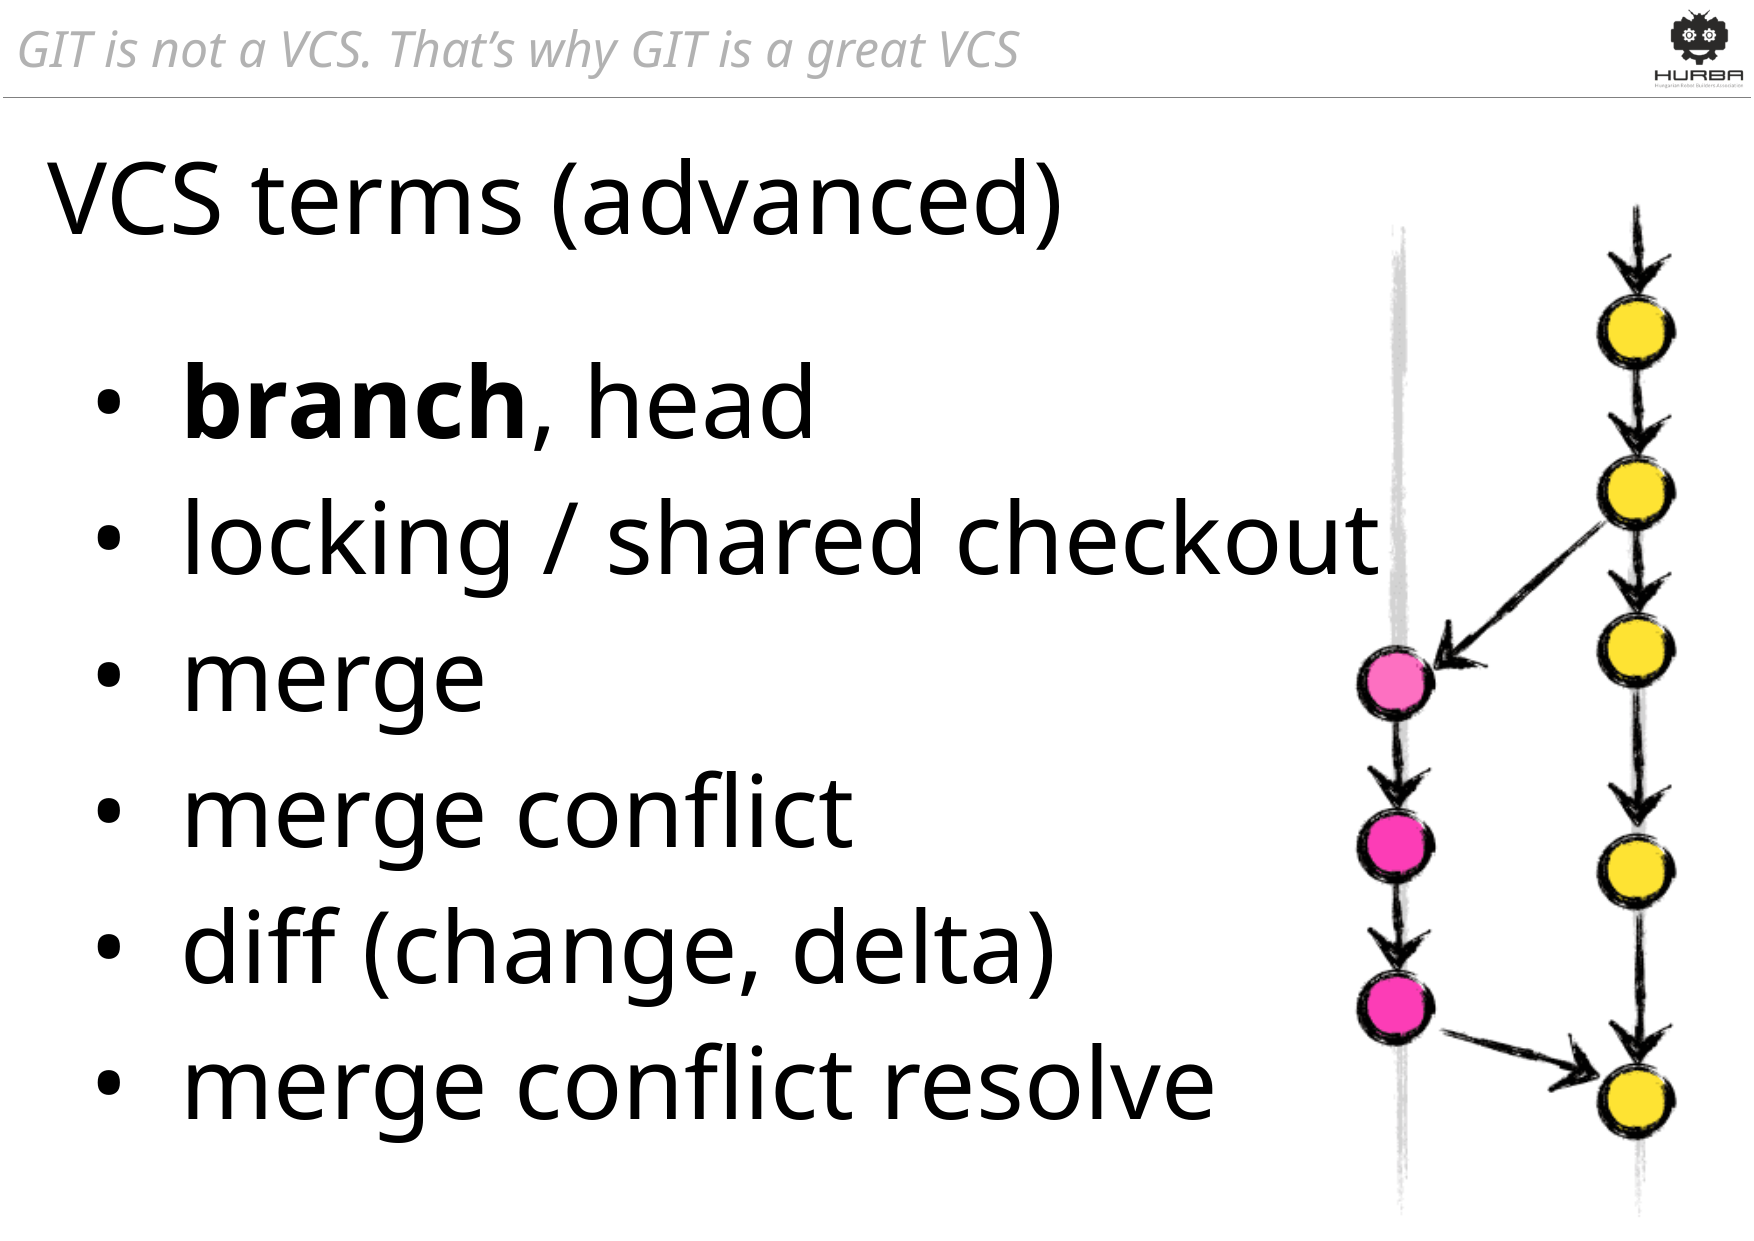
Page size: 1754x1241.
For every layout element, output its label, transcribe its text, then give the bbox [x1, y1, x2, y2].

text • merge conflict [3, 740, 1289, 877]
text • diff (change, delta) [3, 877, 1289, 1013]
text • locking / shared checkout [3, 468, 1289, 604]
text • merge [3, 604, 1289, 740]
text • merge conflict resolve [3, 1013, 1289, 1149]
text • branch, head [3, 332, 1289, 468]
picture [1644, 3, 1754, 102]
picture [1289, 178, 1754, 1241]
text VCS terms (advanced) [3, 127, 1751, 263]
